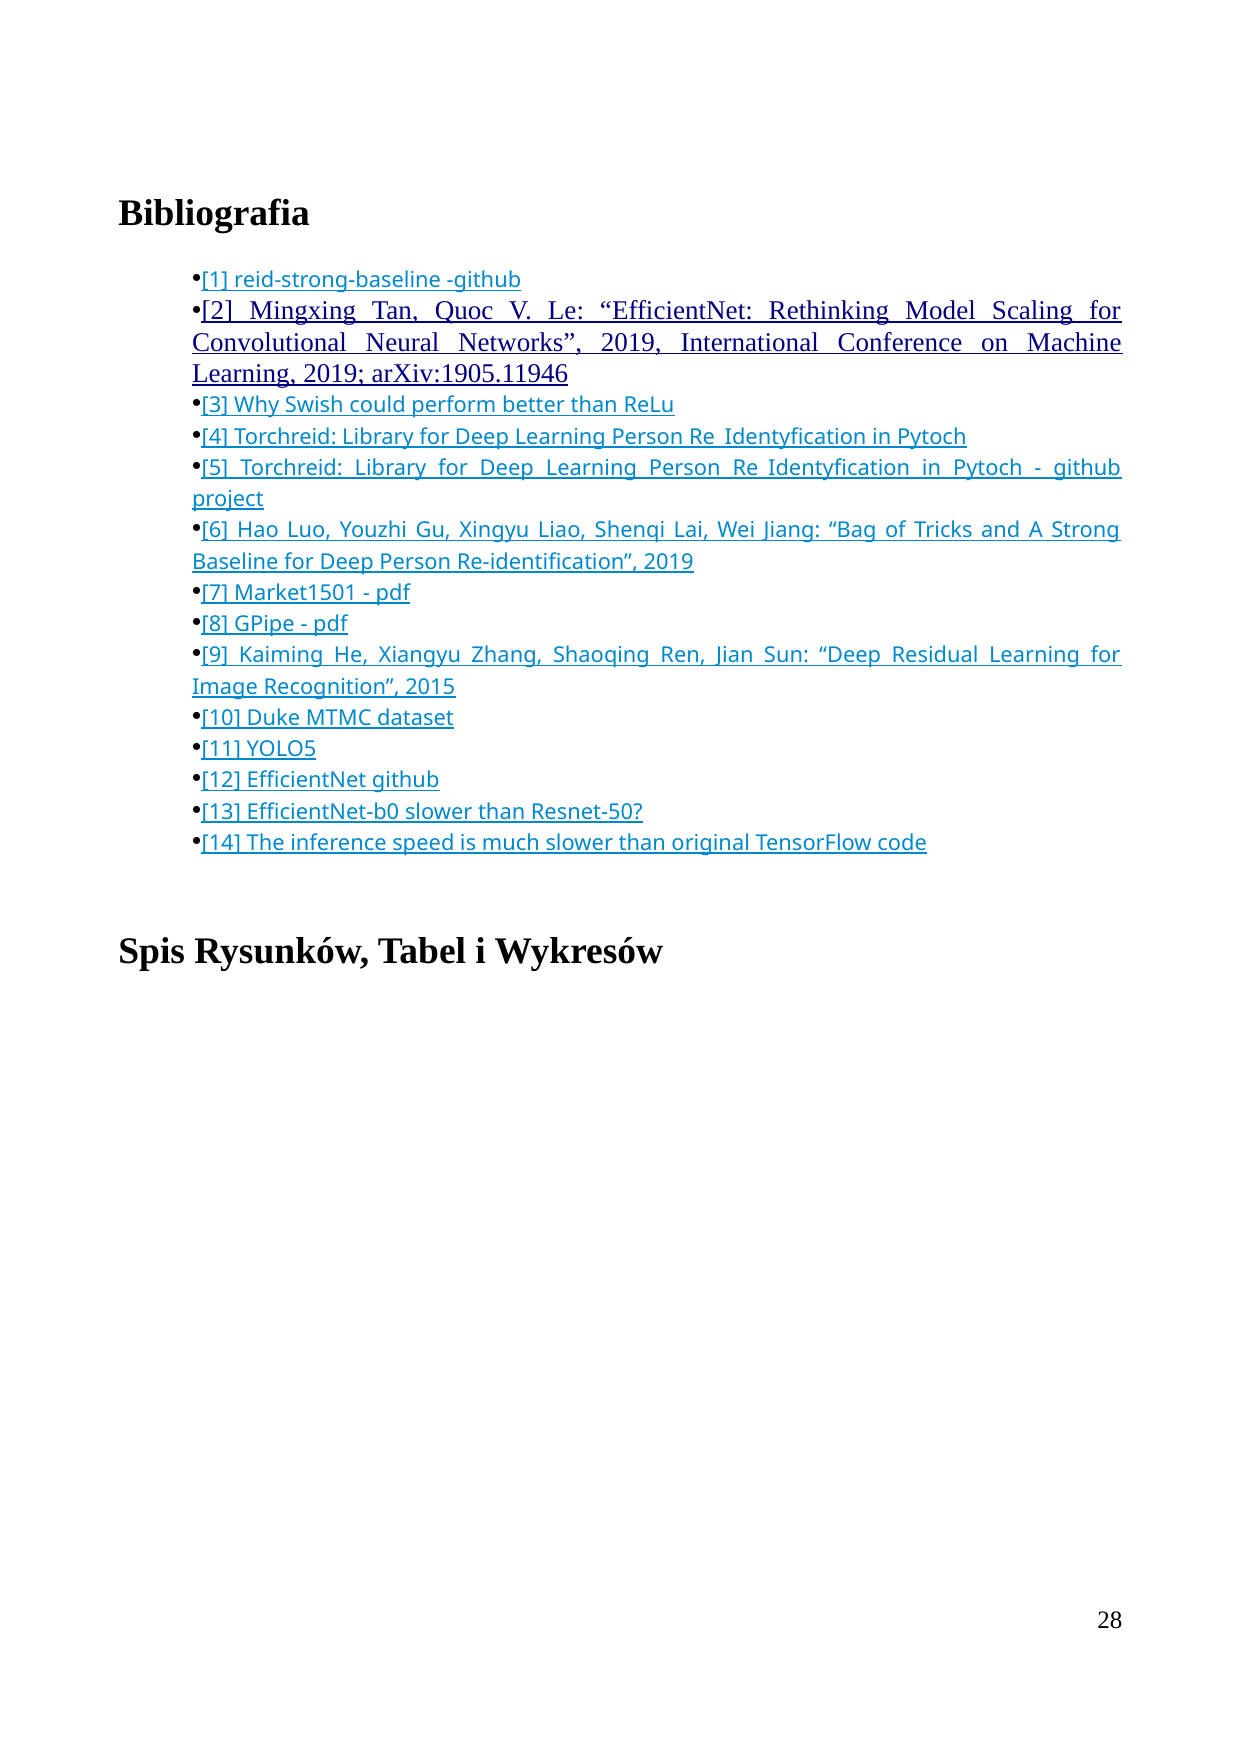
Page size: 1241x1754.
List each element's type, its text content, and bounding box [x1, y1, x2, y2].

list [12] EfficientNet github [118, 763, 1122, 794]
list [6] Hao Luo, Youzhi Gu, Xingyu Liao, Shenqi Lai, Wei Jiang: “Bag of Tricks and A Strong Baseline for Deep Person Re-identification”, 2019 [118, 513, 1122, 576]
list [5] Torchreid: Library for Deep Learning Person Re_Identyfication in Pytoch - github project [118, 451, 1122, 513]
list [3] Why Swish could perform better than ReLu [118, 388, 1122, 419]
list [4] Torchreid: Library for Deep Learning Person Re_Identyfication in Pytoch [118, 419, 1122, 451]
list [1] reid-strong-baseline -github [118, 263, 1122, 294]
list [11] YOLO5 [118, 732, 1122, 763]
list [8] GPipe - pdf [118, 607, 1122, 638]
list [2] Mingxing Tan, Quoc V. Le: “EfficientNet: Rethinking Model Scaling for Convolutional Neural Networks”, 2019, International Conference on Machine Learning, 2019; arXiv:1905.11946 [118, 294, 1122, 388]
list [7] Market1501 - pdf [118, 576, 1122, 607]
subtitle Bibliografia [118, 190, 1122, 233]
list [9] Kaiming He, Xiangyu Zhang, Shaoqing Ren, Jian Sun: “Deep Residual Learning for Image Recognition”, 2015 [118, 638, 1122, 701]
list [13] EfficientNet-b0 slower than Resnet-50? [118, 794, 1122, 826]
list [14] The inference speed is much slower than original TensorFlow code [118, 826, 1122, 857]
list [10] Duke MTMC dataset [118, 701, 1122, 732]
subtitle Spis Rysunków, Tabel i Wykresów [118, 928, 1122, 972]
